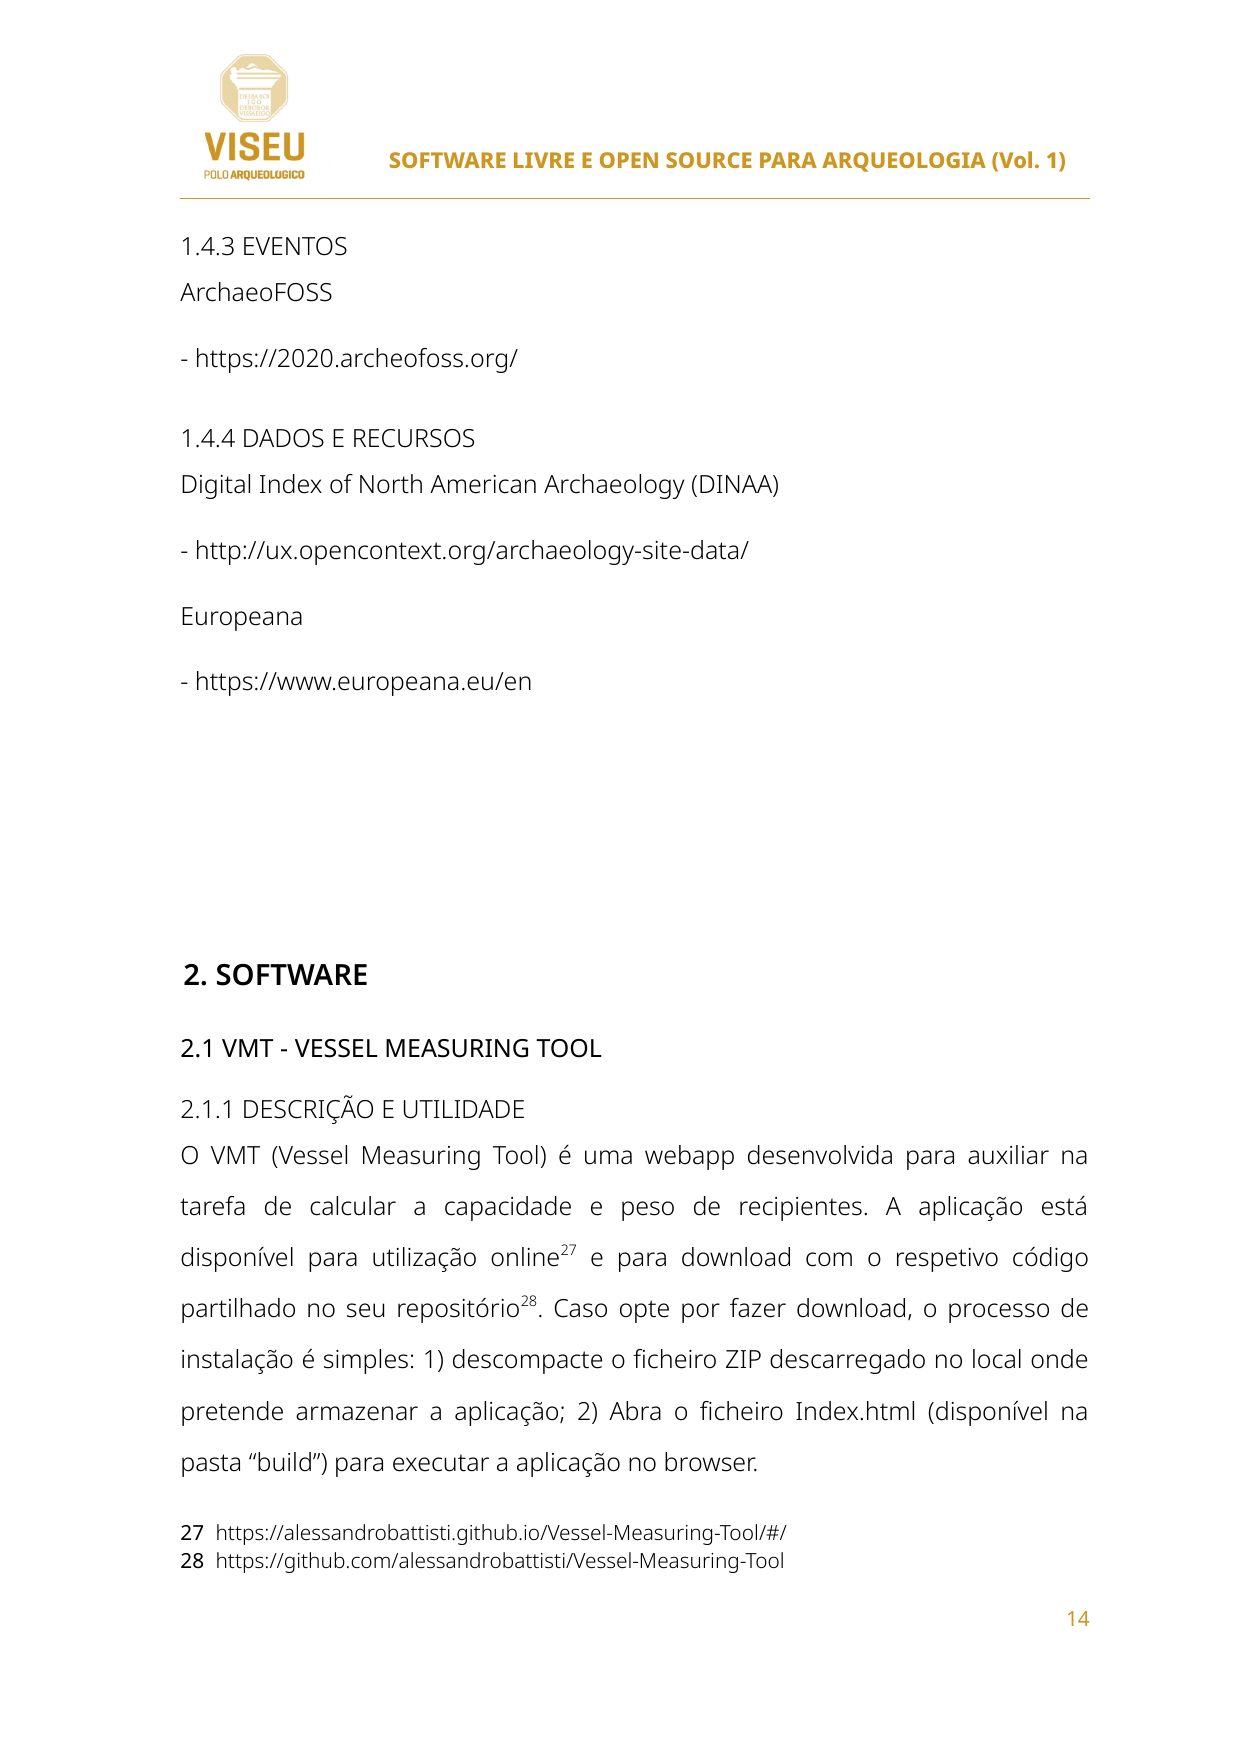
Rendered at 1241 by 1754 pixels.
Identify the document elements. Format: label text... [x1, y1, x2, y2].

text - https://www.europeana.eu/en [180, 664, 1090, 698]
subtitle 2.1 VMT - Vessel Measuring Tool [180, 1030, 1090, 1064]
text Digital Index of North American Archaeology (DINAA) [180, 467, 1090, 501]
text https://github.com/alessandrobattisti/Vessel-Measuring-Tool [180, 1547, 1090, 1575]
subtitle 1.4.4 Dados e recursos [180, 421, 1090, 454]
text ArchaeoFOSS [180, 275, 1090, 309]
subtitle 2. SOFTWARE [180, 951, 1090, 997]
text Europeana [180, 598, 1090, 632]
subtitle 2.1.1 Descrição e Utilidade [180, 1091, 1090, 1126]
text - http://ux.opencontext.org/archaeology-site-data/ [180, 533, 1090, 567]
subtitle 1.4.3 Eventos [180, 228, 1090, 262]
text https://alessandrobattisti.github.io/Vessel-Measuring-Tool/#/ [180, 1518, 1090, 1547]
text - https://2020.archeofoss.org/ [180, 340, 1090, 374]
text O VMT (Vessel Measuring Tool) é uma webapp desenvolvida para auxiliar na tarefa de calcular a capacidade e peso de recipientes. A aplicação está disponível para utilização online e para download com o respetivo código partilhado no seu repositório. Caso opte por fazer download, o processo de instalação é simples: 1) descompacte o ficheiro ZIP descarregado no local onde pretende armazenar a aplicação; 2) Abra o ficheiro Index.html (disponível na pasta “build”) para executar a aplicação no browser. [180, 1138, 1090, 1478]
